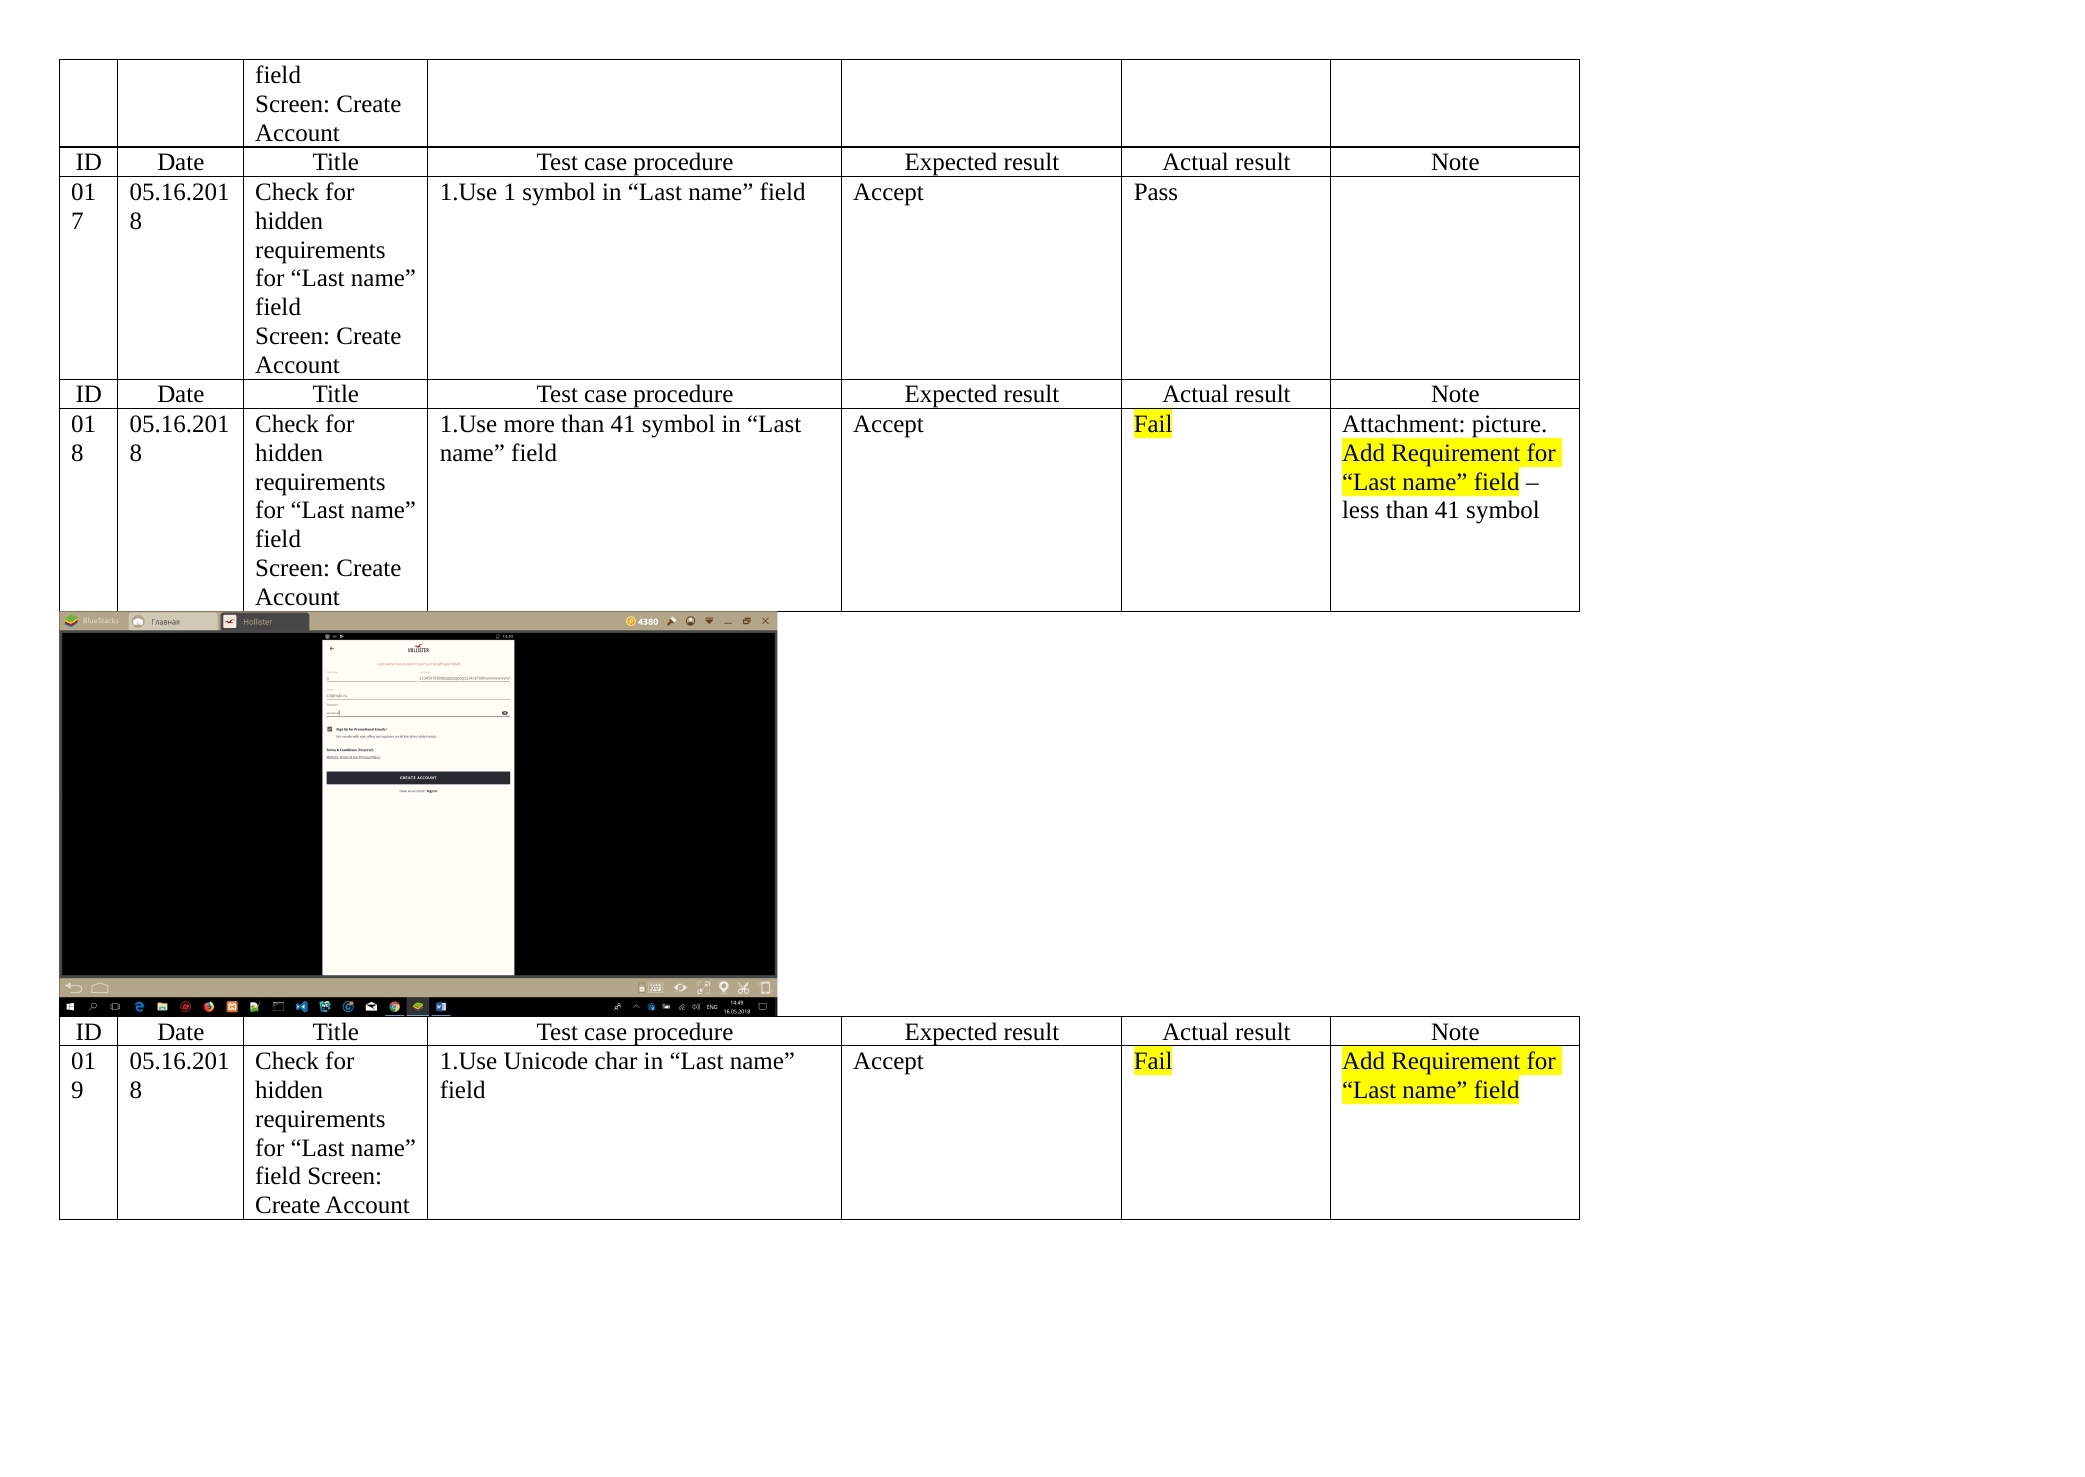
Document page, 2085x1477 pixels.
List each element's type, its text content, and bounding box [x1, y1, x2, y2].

table_cell field Screen: Create Account [244, 60, 427, 146]
table_cell [118, 60, 243, 146]
table_cell [60, 60, 117, 146]
table_cell Note [1331, 380, 1579, 408]
table_header Title [244, 1017, 427, 1045]
table_cell 05.16.2018 [118, 177, 243, 378]
table_header Note [1331, 1017, 1579, 1045]
table_cell 1.Use Unicode char in “Last name” field [428, 1046, 841, 1219]
table_header Test case procedure [428, 1017, 841, 1045]
table_cell Add Requirement for “Last name” field [1331, 1046, 1579, 1219]
table_cell ID [60, 148, 117, 176]
table_cell Test case procedure [428, 148, 841, 176]
table_cell Test case procedure [428, 380, 841, 408]
table_cell Fail [1122, 409, 1330, 611]
table_cell 1.Use 1 symbol in “Last name” field [428, 177, 841, 378]
table_cell Note [1331, 148, 1579, 176]
table_cell 05.16.2018 [118, 409, 243, 611]
table_cell 05.16.2018 [118, 1046, 243, 1219]
table_cell Actual result [1122, 148, 1330, 176]
table_header Expected result [842, 1017, 1121, 1045]
table_cell Attachment: picture. Add Requirement for “Last name” field – less than 41 symbol [1331, 409, 1579, 611]
table_header ID [60, 1017, 117, 1045]
table_cell Check for hidden requirements for “Last name” field Screen: Create Account [244, 1046, 427, 1219]
table_cell Title [244, 380, 427, 408]
table_cell Expected result [842, 148, 1121, 176]
table_cell Pass [1122, 177, 1330, 378]
table_cell Accept [842, 1046, 1121, 1219]
table_cell Fail [1122, 1046, 1330, 1219]
table_header Date [118, 1017, 243, 1045]
table_cell Accept [842, 177, 1121, 378]
table_cell Expected result [842, 380, 1121, 408]
table_cell [842, 60, 1121, 146]
table_cell 1.Use more than 41 symbol in “Last name” field [428, 409, 841, 611]
table_cell Check for hidden requirements for “Last name” field Screen: Create Account [244, 409, 427, 611]
table_cell Date [118, 148, 243, 176]
table_cell [1331, 177, 1579, 378]
picture [59, 611, 778, 1016]
table_cell Accept [842, 409, 1121, 611]
table_cell Title [244, 148, 427, 176]
table_cell ID [60, 380, 117, 408]
table_cell Check for hidden requirements for “Last name” field Screen: Create Account [244, 177, 427, 378]
table_cell [1331, 60, 1579, 146]
table_cell [428, 60, 841, 146]
table_header Actual result [1122, 1017, 1330, 1045]
table_cell Actual result [1122, 380, 1330, 408]
table_cell Date [118, 380, 243, 408]
table_cell 017 [60, 177, 117, 378]
table_cell 018 [60, 409, 117, 611]
table_cell 019 [60, 1046, 117, 1219]
table_cell [1122, 60, 1330, 146]
